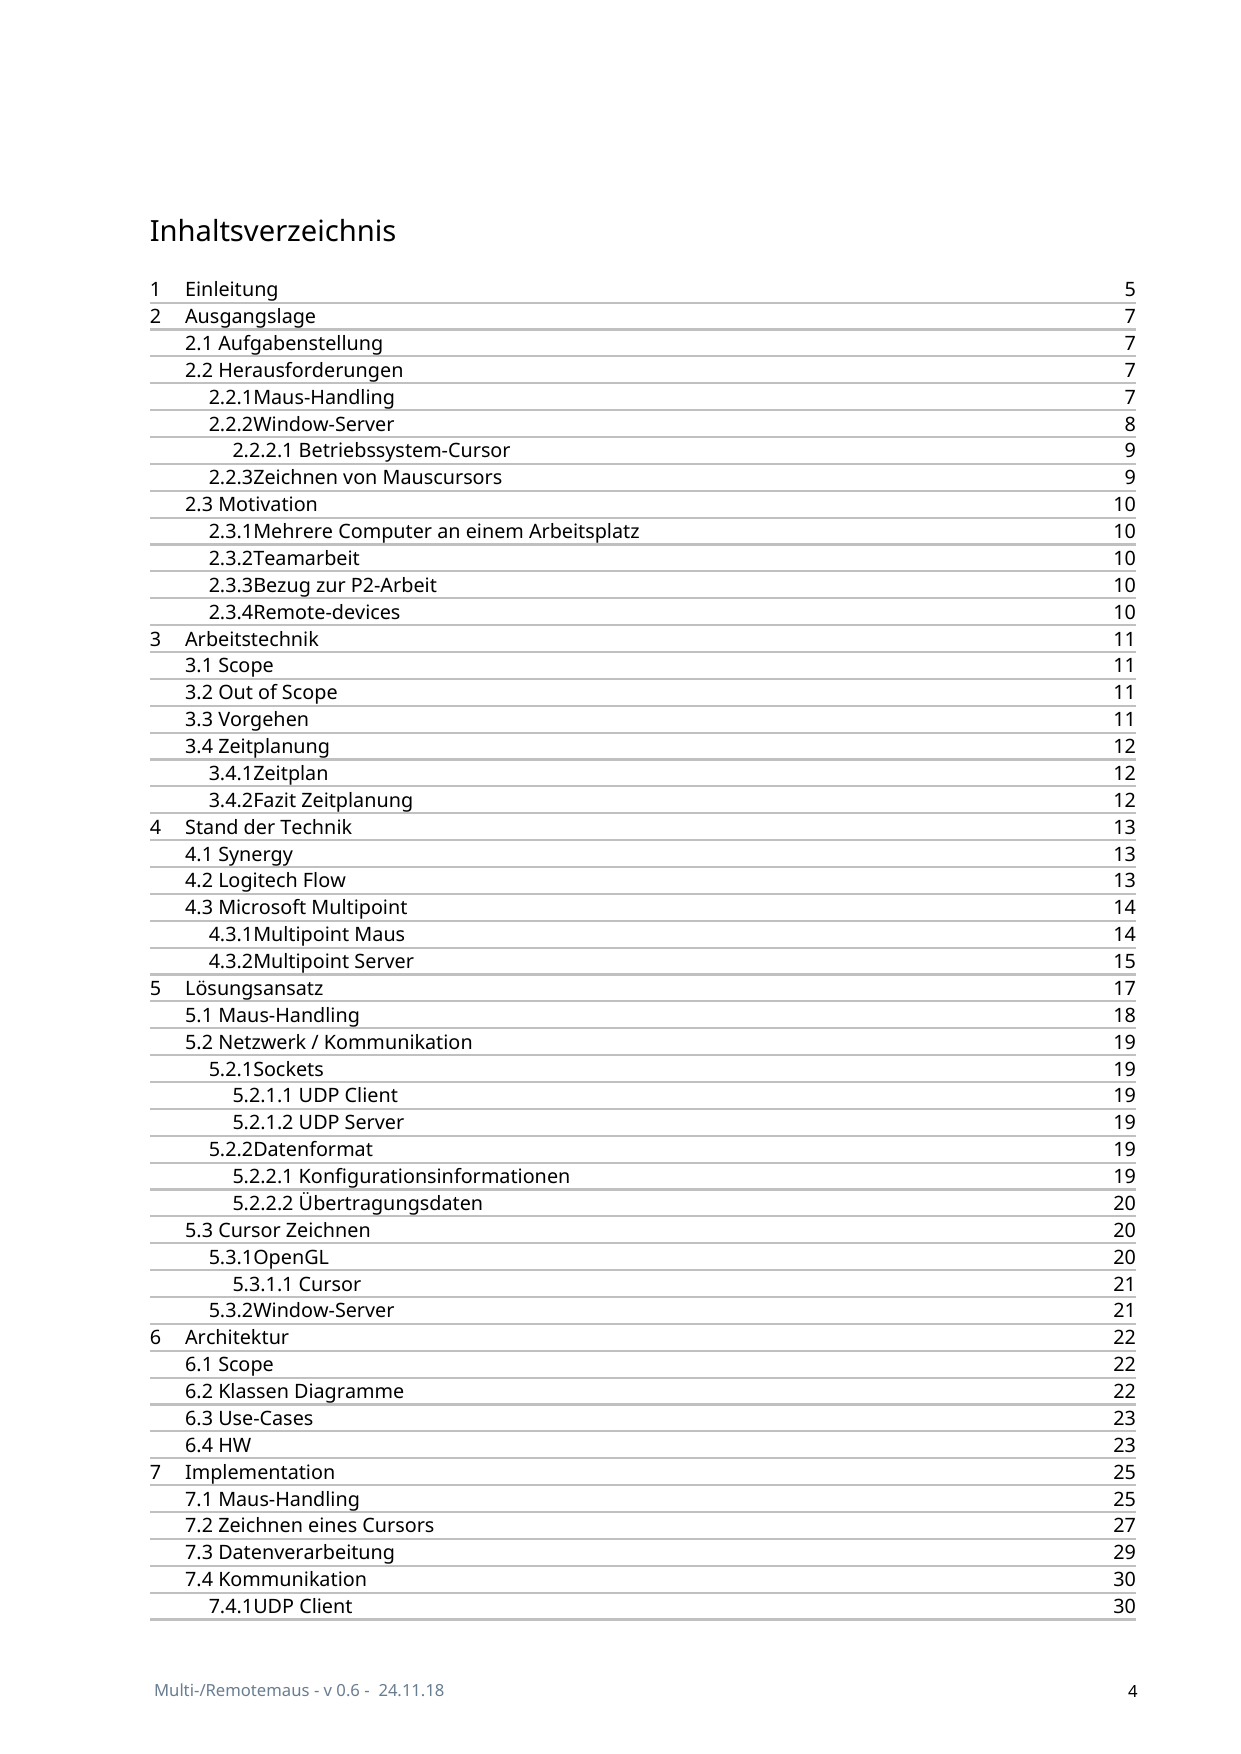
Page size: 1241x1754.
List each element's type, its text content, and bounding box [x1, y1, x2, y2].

text 6.1 Scope 22 [149, 1352, 1136, 1379]
text 7.2 Zeichnen eines Cursors 27 [149, 1513, 1136, 1540]
text 2.2.2Window-Server 8 [149, 411, 1136, 438]
text 2.3.1Mehrere Computer an einem Arbeitsplatz 10 [149, 519, 1136, 546]
text 1 Einleitung 5 [149, 277, 1136, 304]
text 6.2 Klassen Diagramme 22 [149, 1379, 1136, 1406]
text 2.2 Herausforderungen 7 [149, 357, 1136, 384]
text 5.3.1OpenGL 20 [149, 1244, 1136, 1271]
text 3.4.1Zeitplan 12 [149, 761, 1136, 787]
text 4.3.1Multipoint Maus 14 [149, 922, 1136, 949]
text 6.3 Use-Cases 23 [149, 1406, 1136, 1432]
text 5.3.2Window-Server 21 [149, 1298, 1136, 1325]
text 7.1 Maus-Handling 25 [149, 1486, 1136, 1513]
text 3.4 Zeitplanung 12 [149, 734, 1136, 761]
text 4 Stand der Technik 13 [149, 814, 1136, 841]
text 5.1 Maus-Handling 18 [149, 1002, 1136, 1029]
text 5.2.2Datenformat 19 [149, 1137, 1136, 1164]
text 4.2 Logitech Flow 13 [149, 868, 1136, 895]
text 5.2.1Sockets 19 [149, 1056, 1136, 1083]
text 2.1 Aufgabenstellung 7 [149, 331, 1136, 357]
text 3.2 Out of Scope 11 [149, 680, 1136, 707]
text Inhaltsverzeichnis [149, 210, 1136, 250]
text 5.3.1.1 Cursor 21 [149, 1271, 1136, 1298]
text 2.3.2Teamarbeit 10 [149, 546, 1136, 572]
text 3.1 Scope 11 [149, 653, 1136, 680]
text 5.2 Netzwerk / Kommunikation 19 [149, 1029, 1136, 1056]
text 7.4 Kommunikation 30 [149, 1567, 1136, 1594]
text 4.3.2Multipoint Server 15 [149, 949, 1136, 976]
text 2.3.3Bezug zur P2-Arbeit 10 [149, 572, 1136, 599]
text 5 Lösungsansatz 17 [149, 976, 1136, 1002]
text 3.3 Vorgehen 11 [149, 707, 1136, 734]
text 2.2.2.1 Betriebssystem-Cursor 9 [149, 438, 1136, 465]
text 6 Architektur 22 [149, 1325, 1136, 1352]
text 6.4 HW 23 [149, 1432, 1136, 1459]
text 5.2.1.1 UDP Client 19 [149, 1083, 1136, 1110]
text 5.2.1.2 UDP Server 19 [149, 1110, 1136, 1137]
text 5.2.2.2 Übertragungsdaten 20 [149, 1191, 1136, 1217]
text 3 Arbeitstechnik 11 [149, 626, 1136, 653]
text 2.3 Motivation 10 [149, 492, 1136, 519]
text 4.1 Synergy 13 [149, 841, 1136, 868]
text 2.3.4Remote-devices 10 [149, 599, 1136, 626]
text 4.3 Microsoft Multipoint 14 [149, 895, 1136, 922]
text 5.2.2.1 Konfigurationsinformationen 19 [149, 1164, 1136, 1191]
text 7.4.1UDP Client 30 [149, 1594, 1136, 1621]
text 2 Ausgangslage 7 [149, 304, 1136, 331]
text 7.3 Datenverarbeitung 29 [149, 1540, 1136, 1567]
text 3.4.2Fazit Zeitplanung 12 [149, 787, 1136, 814]
text 2.2.1Maus-Handling 7 [149, 384, 1136, 411]
text 7 Implementation 25 [149, 1459, 1136, 1486]
text 2.2.3Zeichnen von Mauscursors 9 [149, 465, 1136, 492]
text 5.3 Cursor Zeichnen 20 [149, 1217, 1136, 1244]
